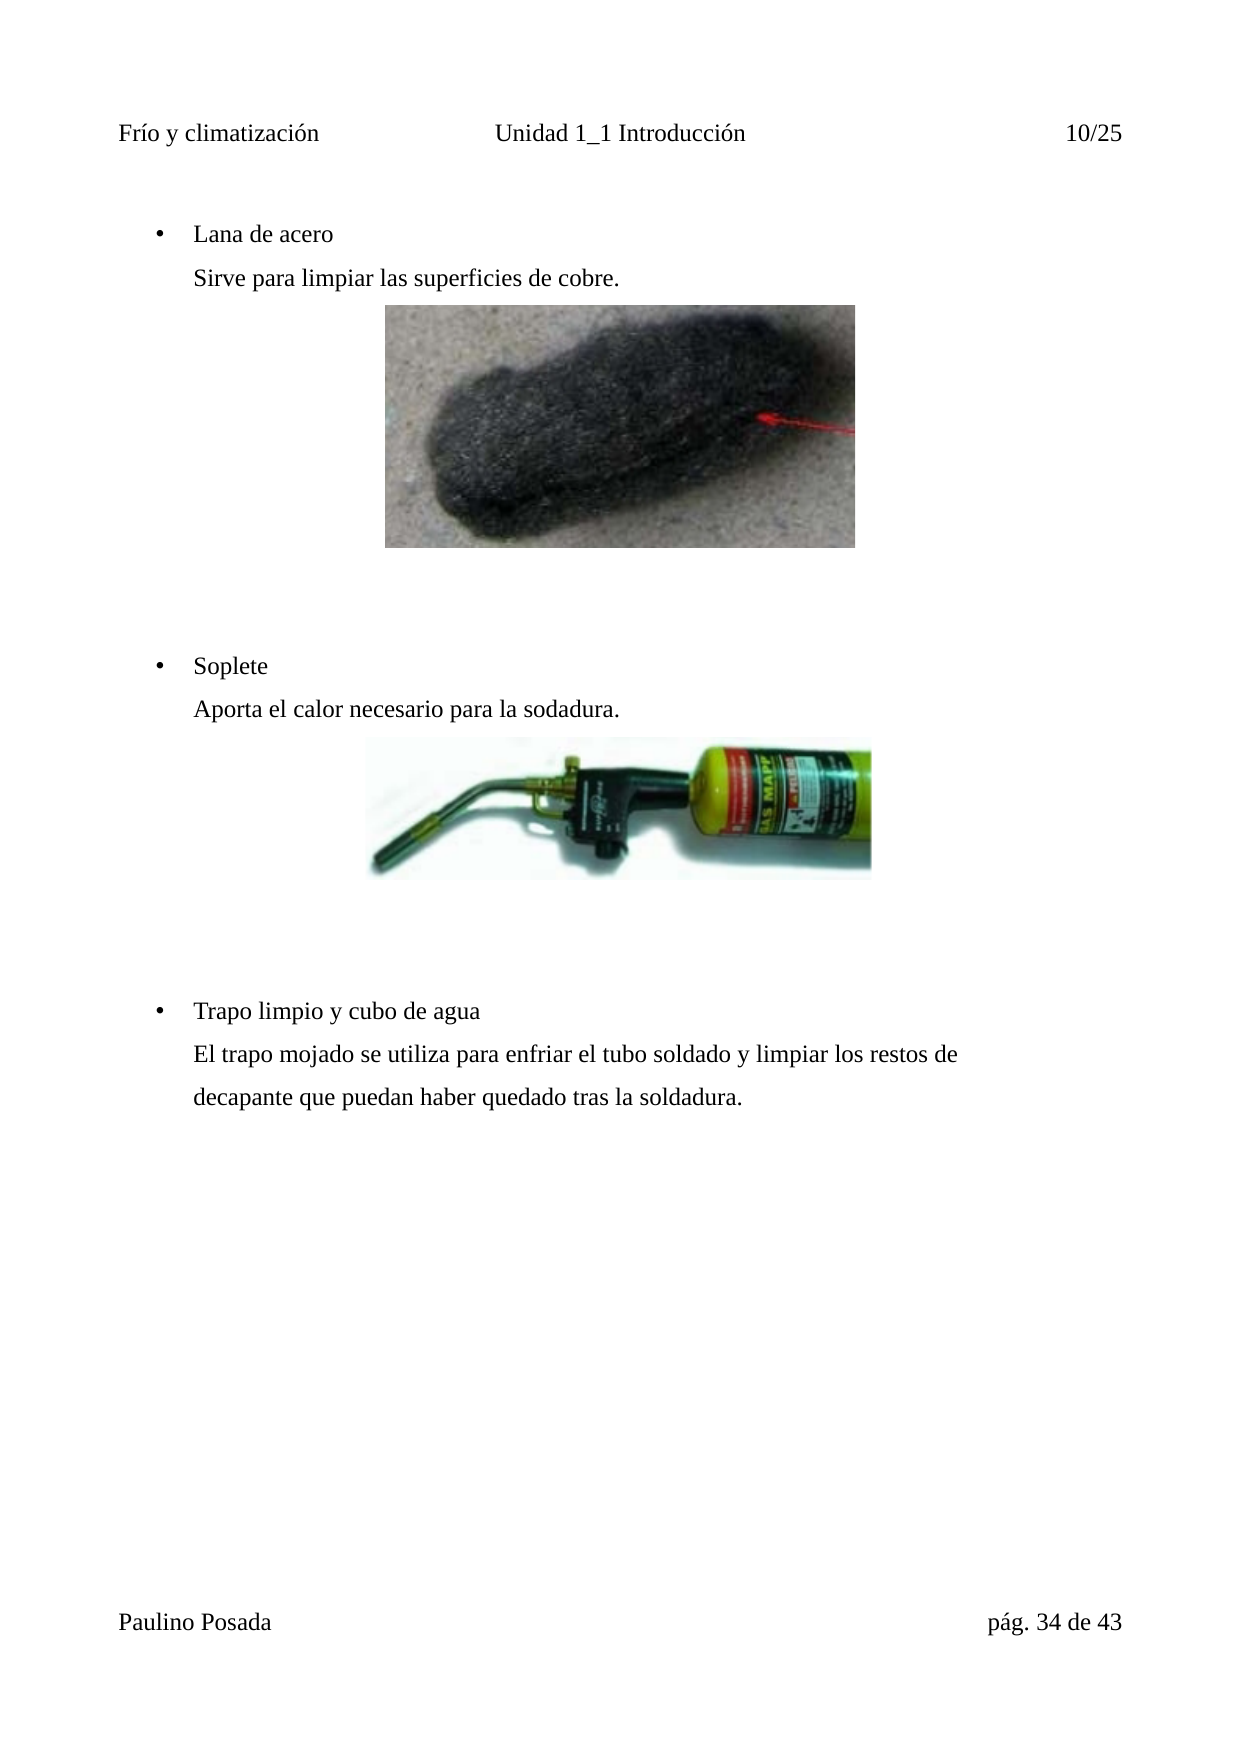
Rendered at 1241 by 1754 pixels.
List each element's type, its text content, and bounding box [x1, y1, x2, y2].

list Lana de acero Sirve para limpiar las superficies de cobre. [156, 219, 1122, 291]
list Trapo limpio y cubo de agua El trapo mojado se utiliza para enfriar el tubo soldado y limpiar los restos de decapante que puedan haber quedado tras la soldadura. [156, 996, 1122, 1111]
list Soplete Aporta el calor necesario para la sodadura. [156, 651, 1122, 723]
picture [365, 737, 875, 880]
picture [385, 305, 856, 548]
